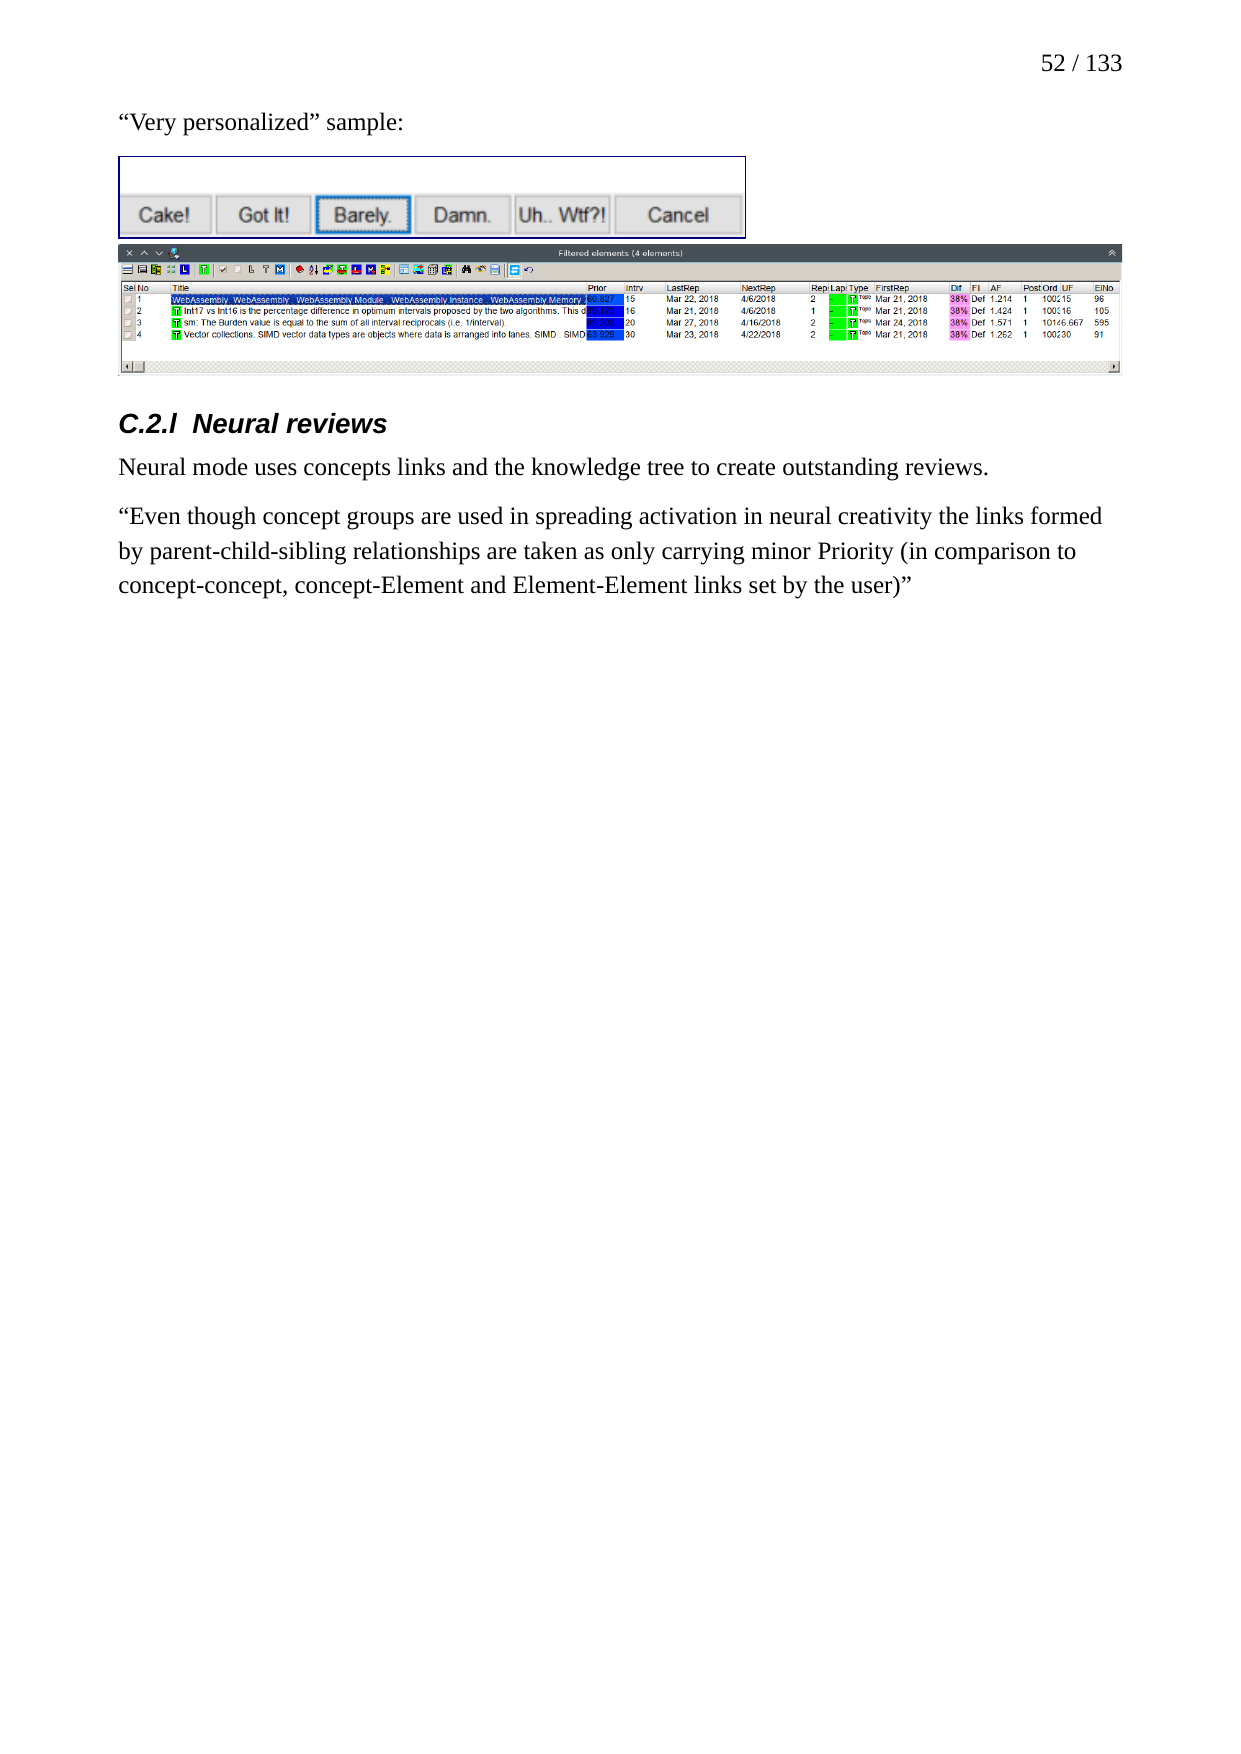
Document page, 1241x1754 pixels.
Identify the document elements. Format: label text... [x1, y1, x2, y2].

subtitle Neural reviews [118, 408, 1122, 440]
text Neural mode uses concepts links and the knowledge tree to create outstanding reviews. [118, 452, 1122, 481]
text “Very personalized” sample: [118, 107, 1122, 136]
picture [118, 244, 1123, 376]
text “Even though concept groups are used in spreading activation in neural creativity the links formed by parent-child-sibling relationships are taken as only carrying minor Priority (in comparison to concept-concept, concept-Element and Element-Element links set by the user)” [118, 501, 1122, 599]
picture [120, 157, 745, 237]
